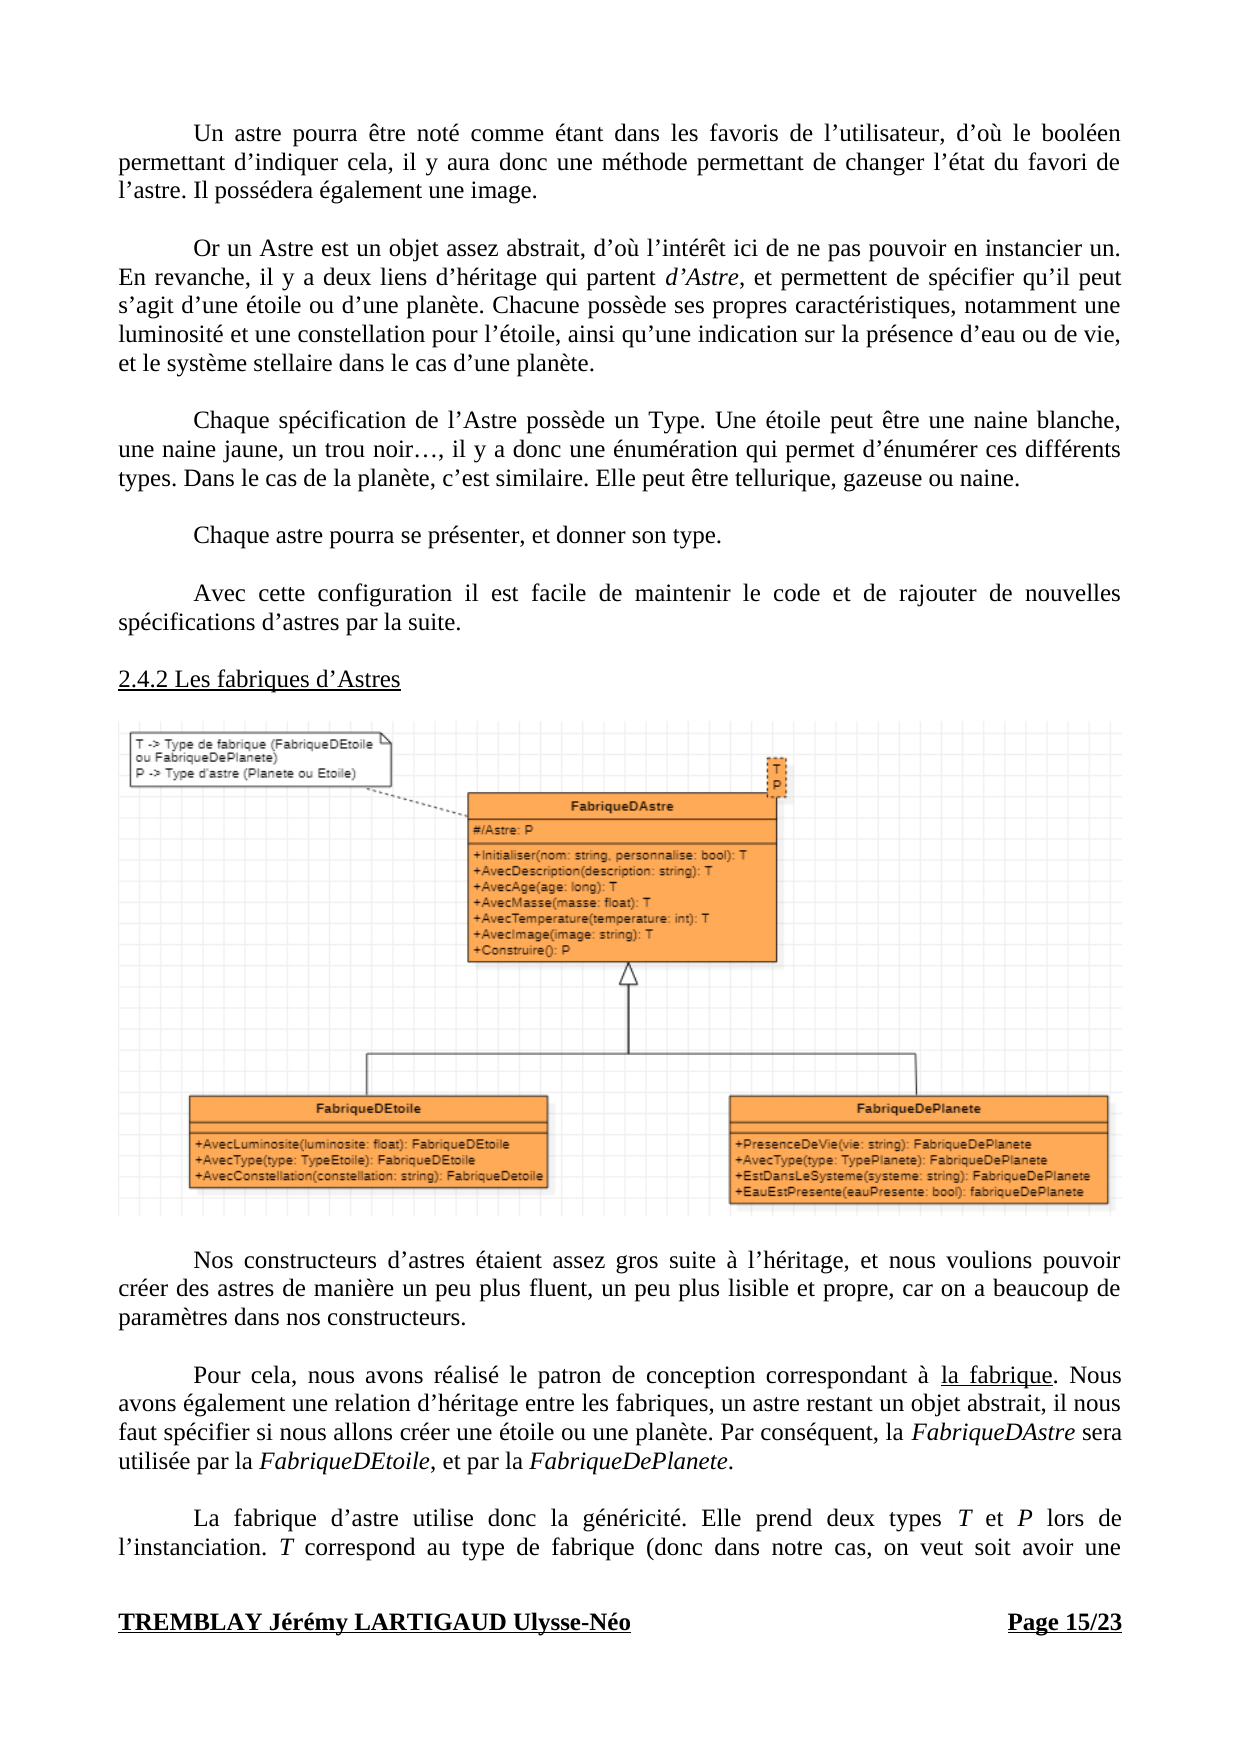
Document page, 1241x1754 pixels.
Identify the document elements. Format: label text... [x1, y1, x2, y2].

text Avec cette configuration il est facile de maintenir le code et de rajouter de nouvelles spécifications d’astres par la suite. [118, 578, 1122, 636]
text Chaque spécification de l’Astre possède un Type. Une étoile peut être une naine blanche, une naine jaune, un trou noir…, il y a donc une énumération qui permet d’énumérer ces différents types. Dans le cas de la planète, c’est similaire. Elle peut être tellurique, gazeuse ou naine. [118, 406, 1122, 492]
text Chaque astre pourra se présenter, et donner son type. [118, 521, 1122, 549]
text La fabrique d’astre utilise donc la généricité. Elle prend deux types T et P lors de l’instanciation. T correspond au type de fabrique (donc dans notre cas, on veut soit avoir une [118, 1503, 1122, 1561]
text Nos constructeurs d’astres étaient assez gros suite à l’héritage, et nous voulions pouvoir créer des astres de manière un peu plus fluent, un peu plus lisible et propre, car on a beaucoup de paramètres dans nos constructeurs. [118, 1245, 1122, 1331]
text Un astre pourra être noté comme étant dans les favoris de l’utilisateur, d’où le booléen permettant d’indiquer cela, il y aura donc une méthode permettant de changer l’état du favori de l’astre. Il possédera également une image. [118, 118, 1122, 204]
text 2.4.2 Les fabriques d’Astres [118, 664, 1122, 693]
text Pour cela, nous avons réalisé le patron de conception correspondant à la fabrique. Nous avons également une relation d’héritage entre les fabriques, un astre restant un objet abstrait, il nous faut spécifier si nous allons créer une étoile ou une planète. Par conséquent, la FabriqueDAstre sera utilisée par la FabriqueDEtoile, et par la FabriqueDePlanete. [118, 1360, 1122, 1475]
picture [118, 721, 1123, 1216]
text Or un Astre est un objet assez abstrait, d’où l’intérêt ici de ne pas pouvoir en instancier un. En revanche, il y a deux liens d’héritage qui partent d’Astre, et permettent de spécifier qu’il peut s’agit d’une étoile ou d’une planète. Chacune possède ses propres caractéristiques, notamment une luminosité et une constellation pour l’étoile, ainsi qu’une indication sur la présence d’eau ou de vie, et le système stellaire dans le cas d’une planète. [118, 233, 1122, 377]
